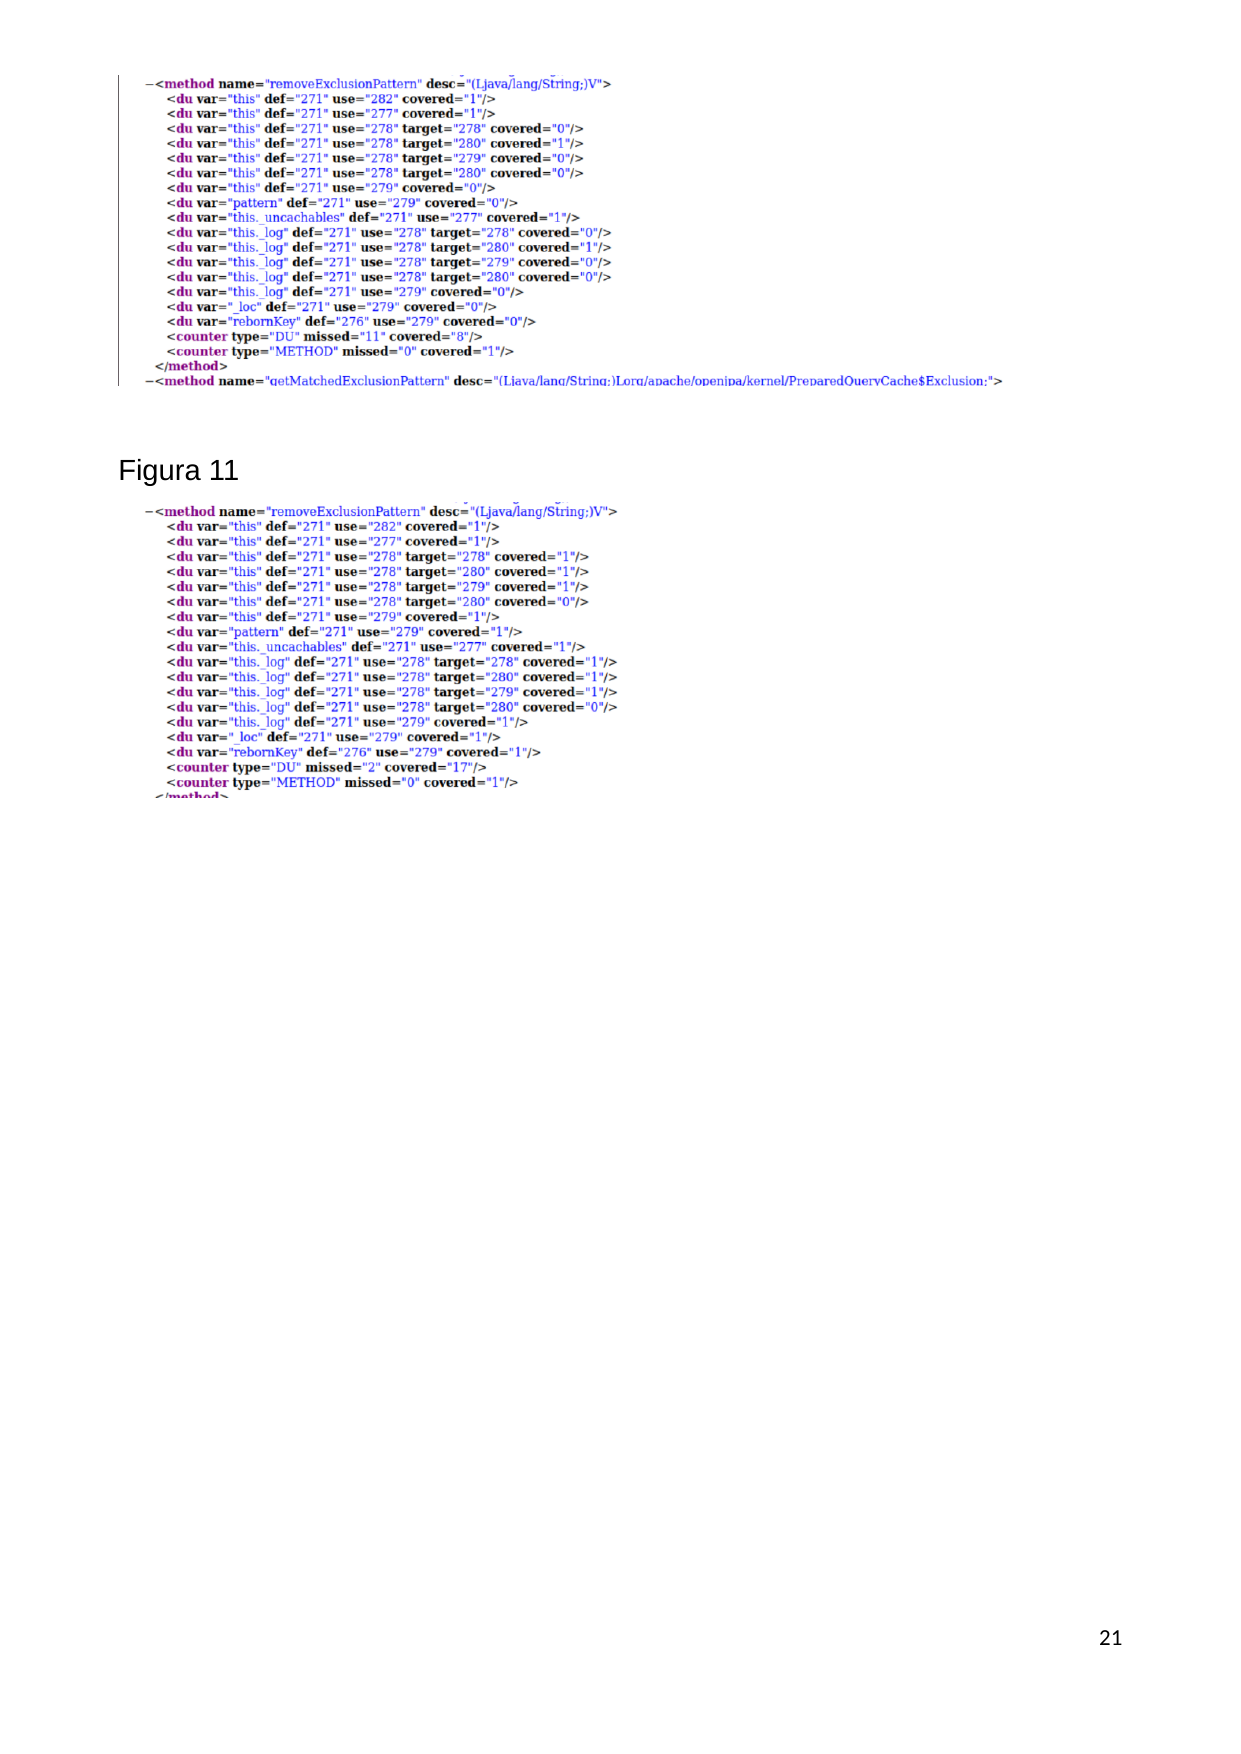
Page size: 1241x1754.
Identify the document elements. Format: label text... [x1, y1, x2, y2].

text Figura 11 [118, 452, 1122, 486]
